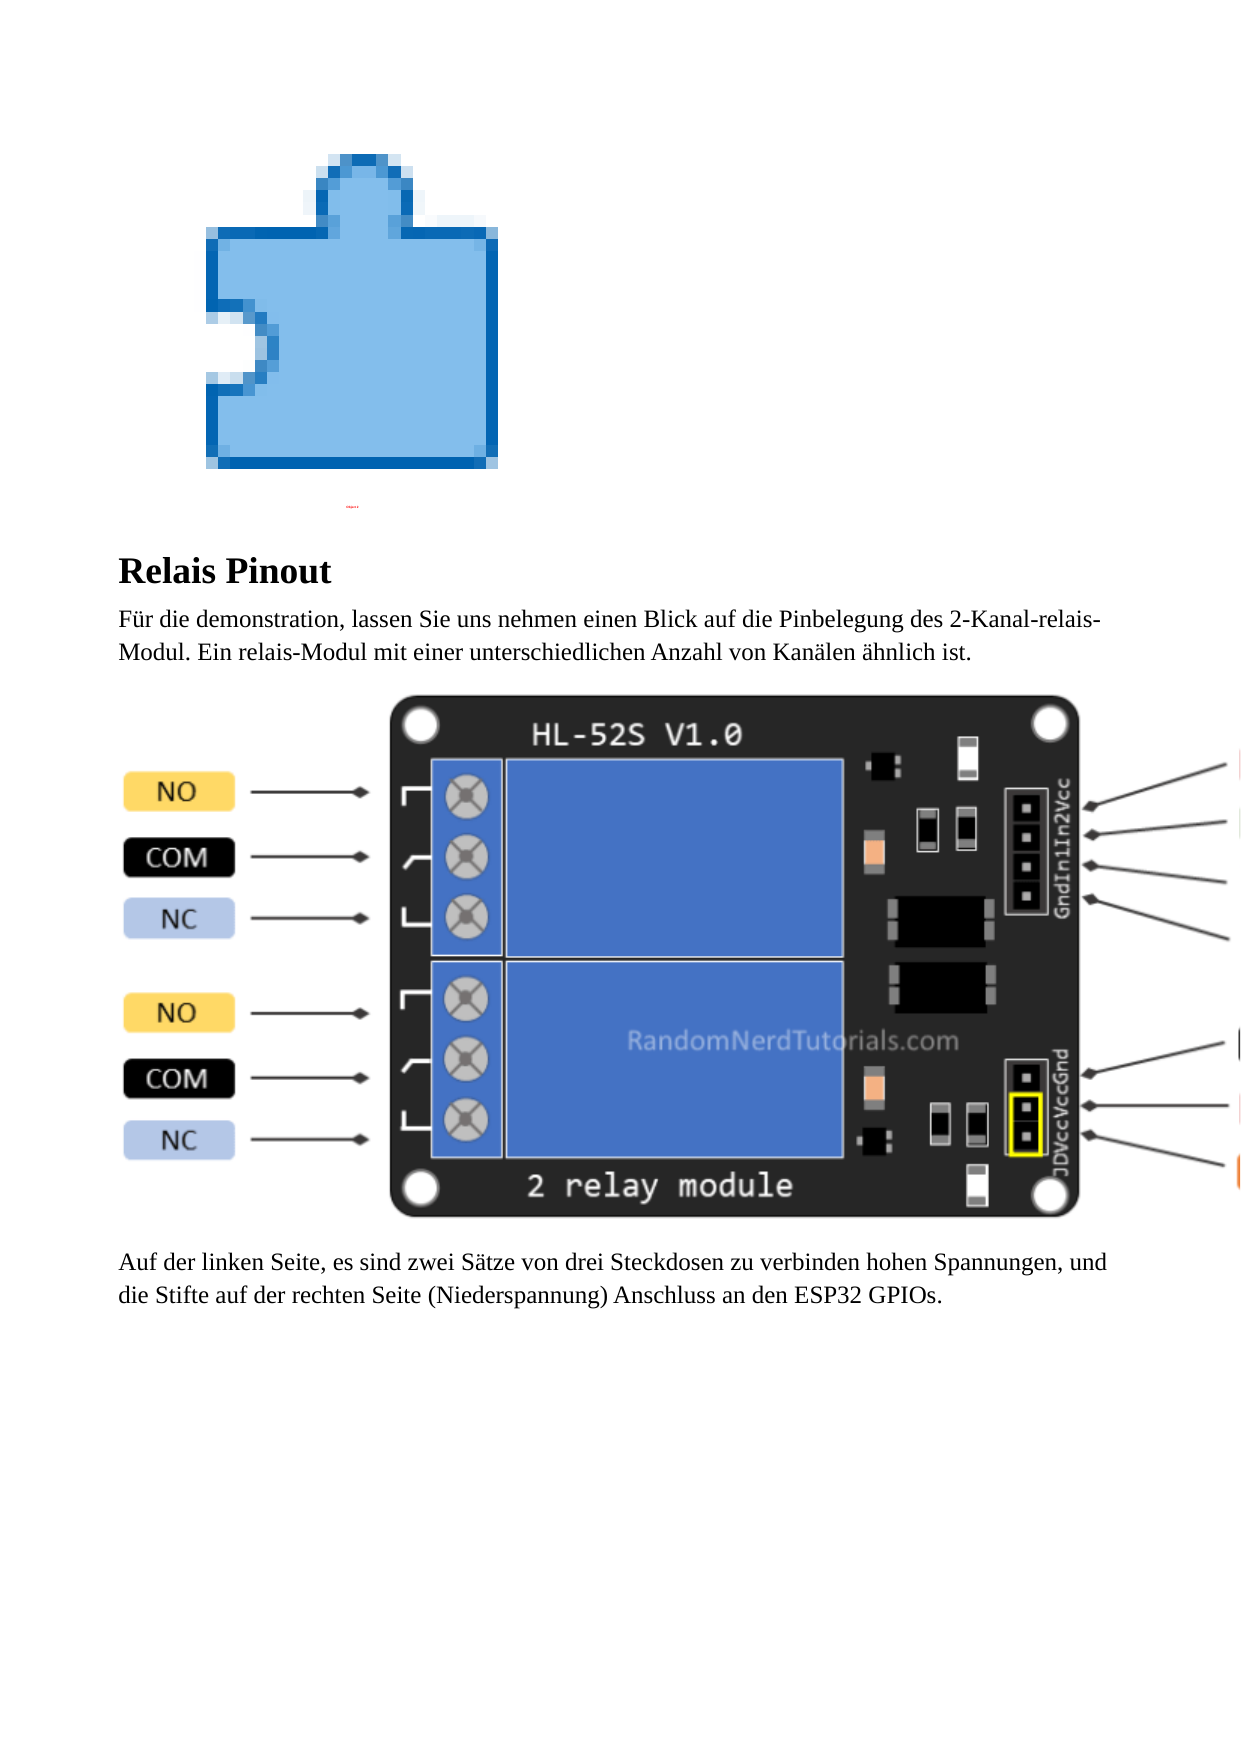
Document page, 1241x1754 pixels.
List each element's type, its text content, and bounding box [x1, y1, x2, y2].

picture [118, 684, 1241, 1229]
text Für die demonstration, lassen Sie uns nehmen einen Blick auf die Pinbelegung des 2-Kanal-relais-Modul. Ein relais-Modul mit einer unterschiedlichen Anzahl von Kanälen ähnlich ist. [118, 604, 1122, 666]
subtitle Relais Pinout [118, 548, 1122, 592]
text Auf der linken Seite, es sind zwei Sätze von drei Steckdosen zu verbinden hohen Spannungen, und die Stifte auf der rechten Seite (Niederspannung) Anschluss an den ESP32 GPIOs. [118, 1247, 1122, 1309]
